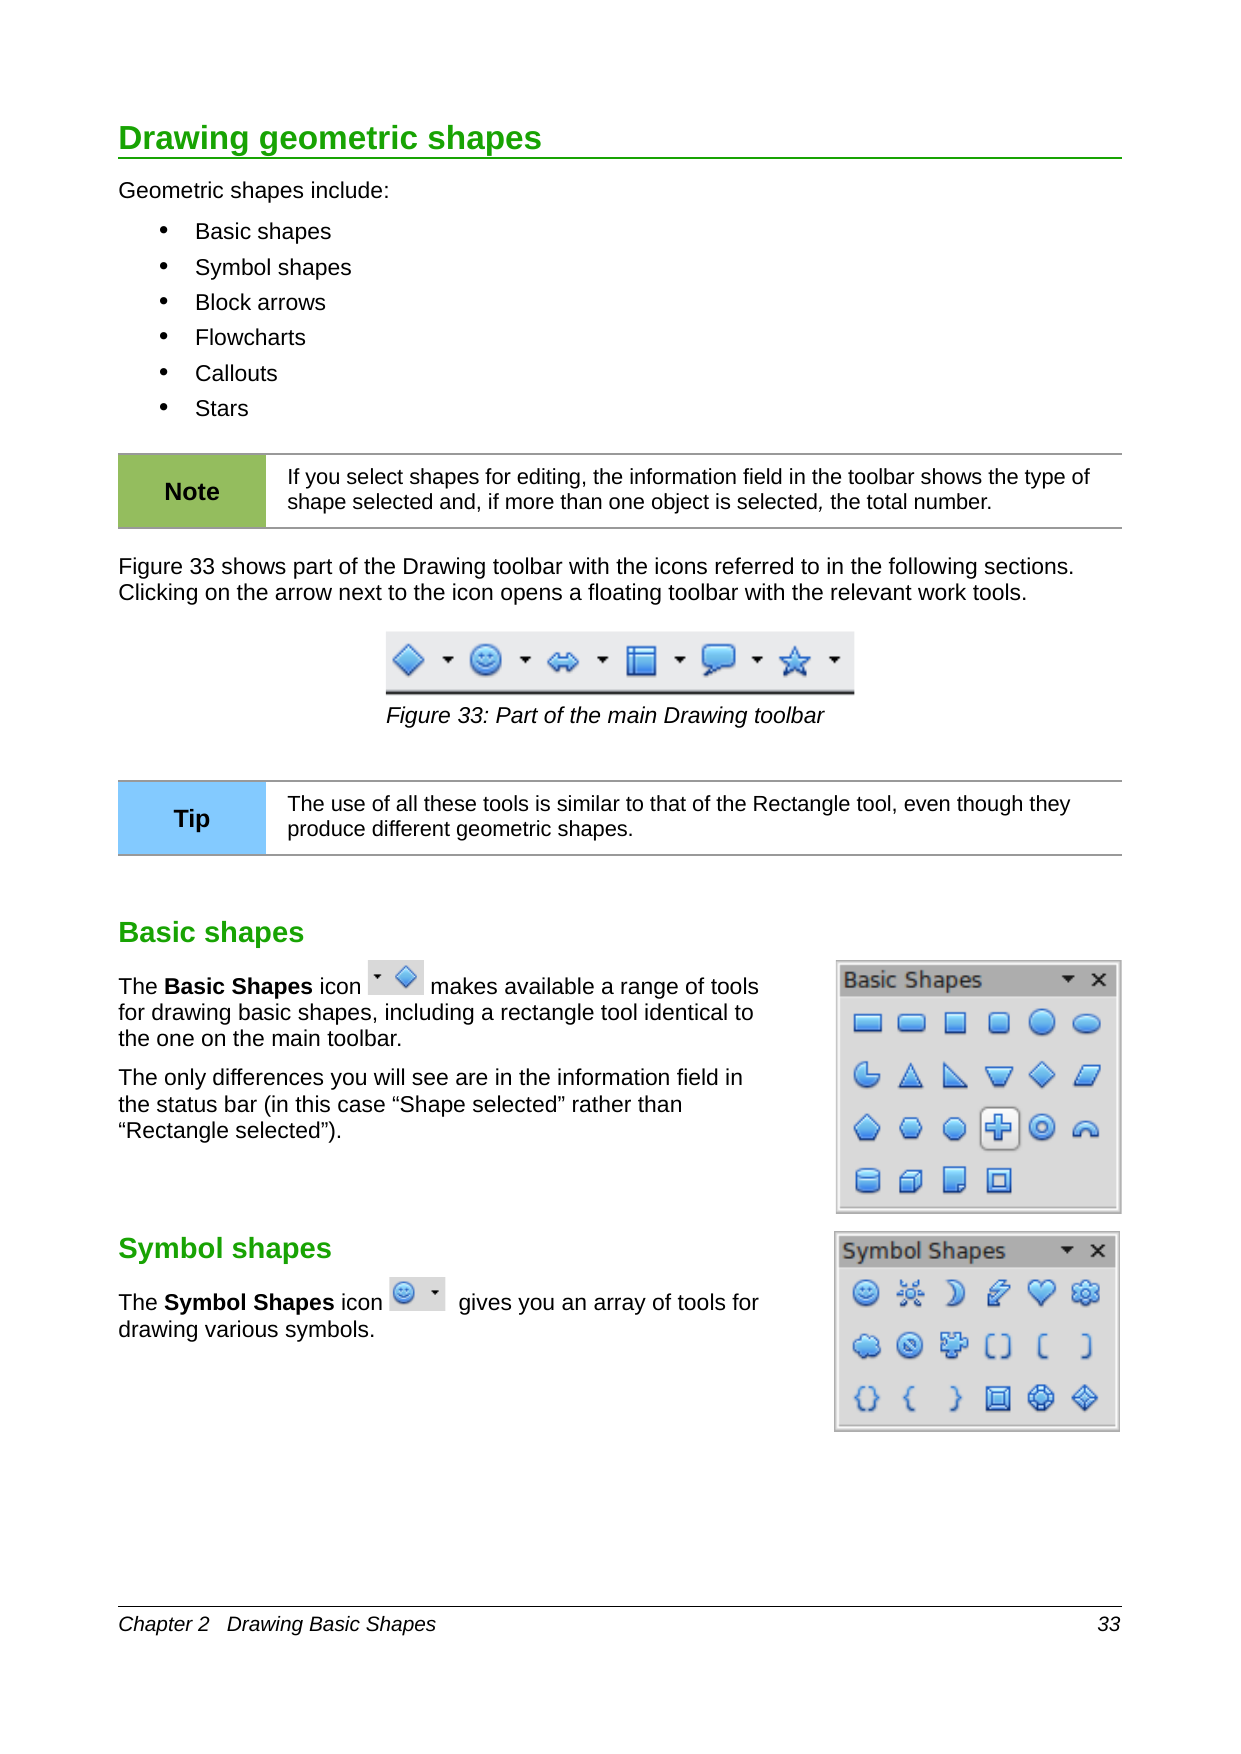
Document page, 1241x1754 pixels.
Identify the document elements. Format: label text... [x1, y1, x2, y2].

table_header The Basic Shapes icon makes available a range of tools for drawing basic shapes, including a rectangle tool identical to the one on the main toolbar. The only differences you will see are in the information field in the status bar (in this case “Shape selected” rather than “Rectangle selected”). [118, 961, 769, 1231]
picture [367, 960, 424, 995]
list Stars [156, 393, 1122, 423]
table_header The use of all these tools is similar to that of the Rectangle tool, even though they produce different geometric shapes. [266, 782, 1122, 854]
subtitle Drawing geometric shapes [118, 118, 1122, 157]
table_header Symbol shapes The Symbol Shapes icon gives you an array of tools for drawing various symbols. [118, 1231, 767, 1432]
table_header [767, 1231, 834, 1432]
list Flowcharts [156, 323, 1122, 352]
text Geometric shapes include: [118, 177, 1122, 204]
table_header If you select shapes for editing, the information field in the toolbar shows the type of shape selected and, if more than one object is selected, the total number. [266, 455, 1122, 527]
list Symbol shapes [156, 252, 1122, 281]
picture [835, 960, 1122, 1214]
subtitle Basic shapes [118, 914, 1122, 948]
picture [834, 1231, 1120, 1432]
text Figure 33: Part of the main Drawing toolbar [386, 702, 854, 729]
list Callouts [156, 358, 1122, 387]
list Block arrows [156, 287, 1122, 316]
picture [389, 1277, 446, 1311]
picture [385, 630, 855, 696]
text Figure 33 shows part of the Drawing toolbar with the icons referred to in the following sections. Clicking on the arrow next to the icon opens a floating toolbar with the relevant work tools. [118, 553, 1122, 605]
list Basic shapes [156, 216, 1122, 246]
table_header Tip [118, 782, 266, 854]
table_header [769, 961, 1122, 1231]
